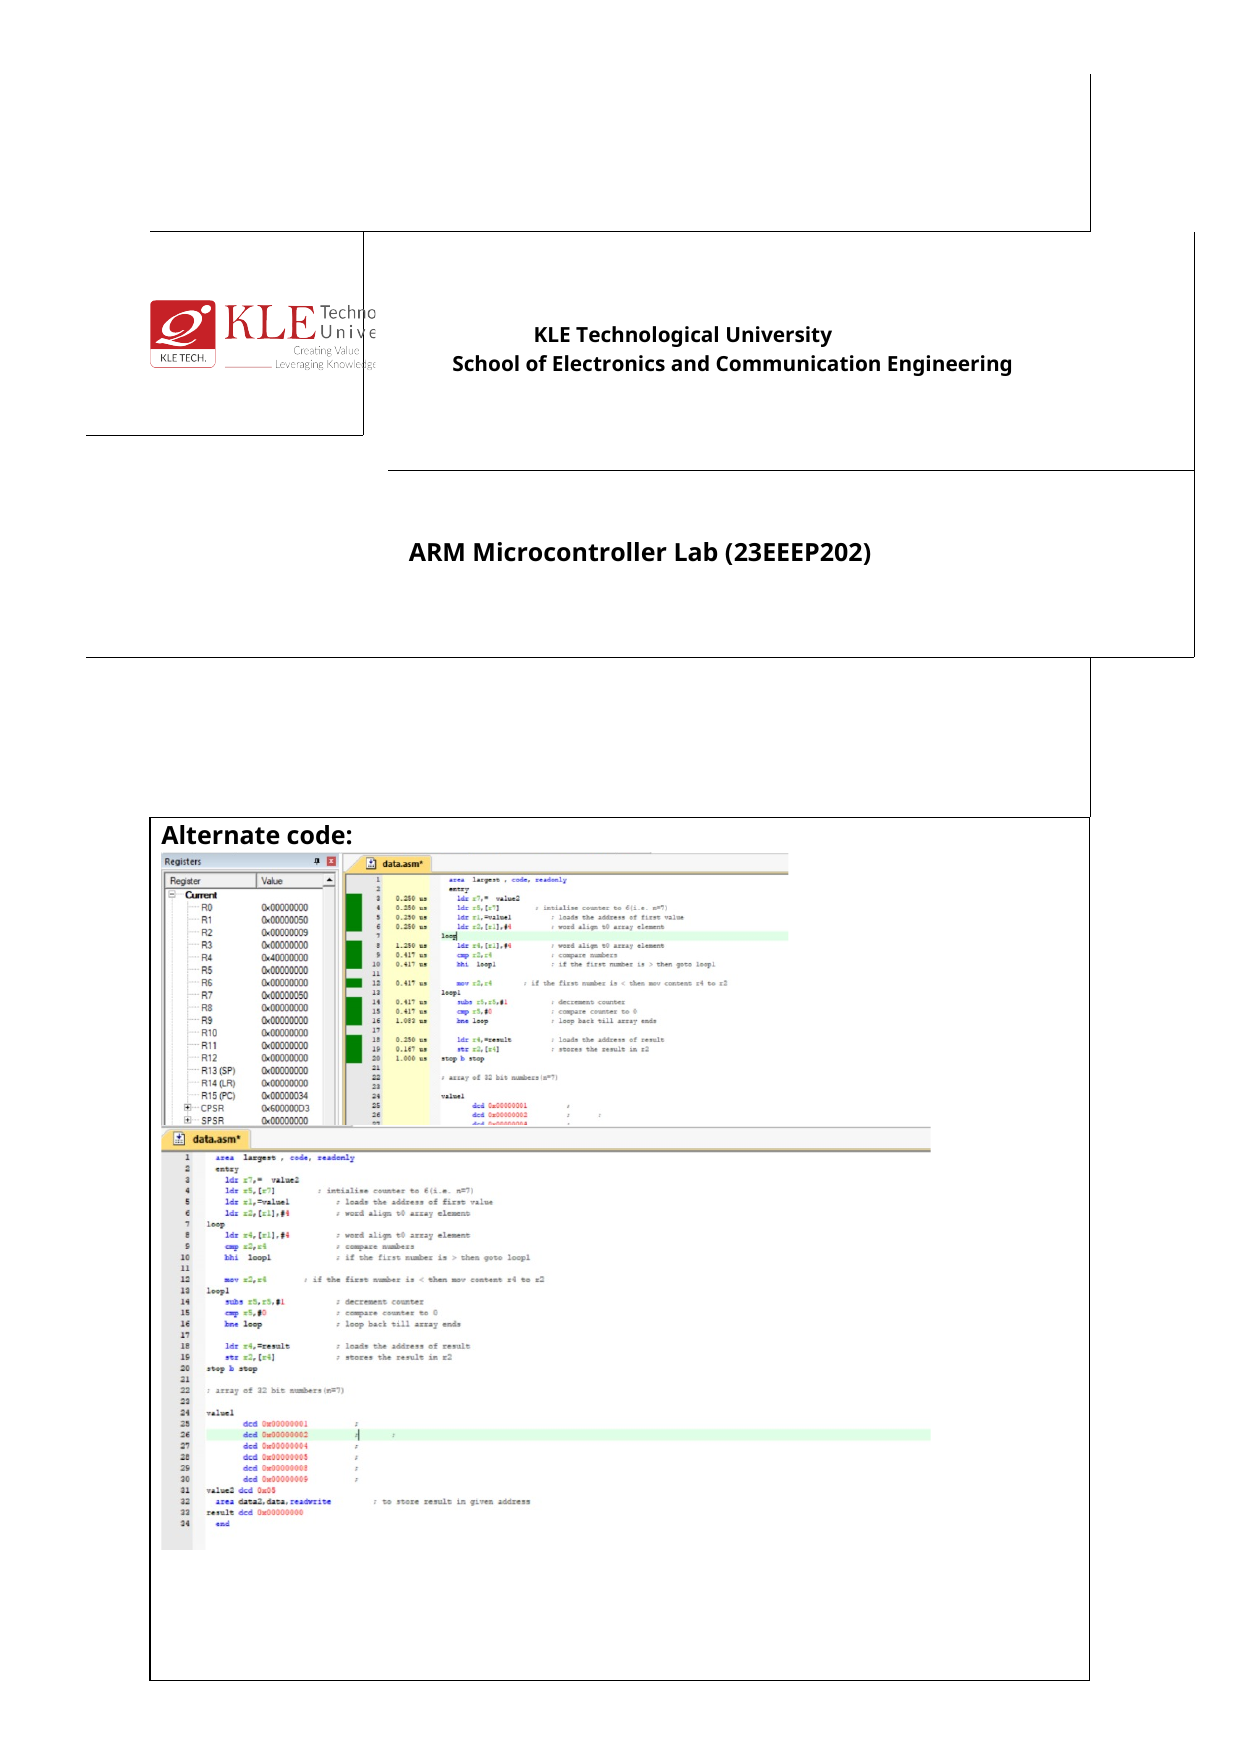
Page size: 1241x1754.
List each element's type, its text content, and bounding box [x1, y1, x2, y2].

table_header Alternate code: [151, 818, 1089, 1680]
